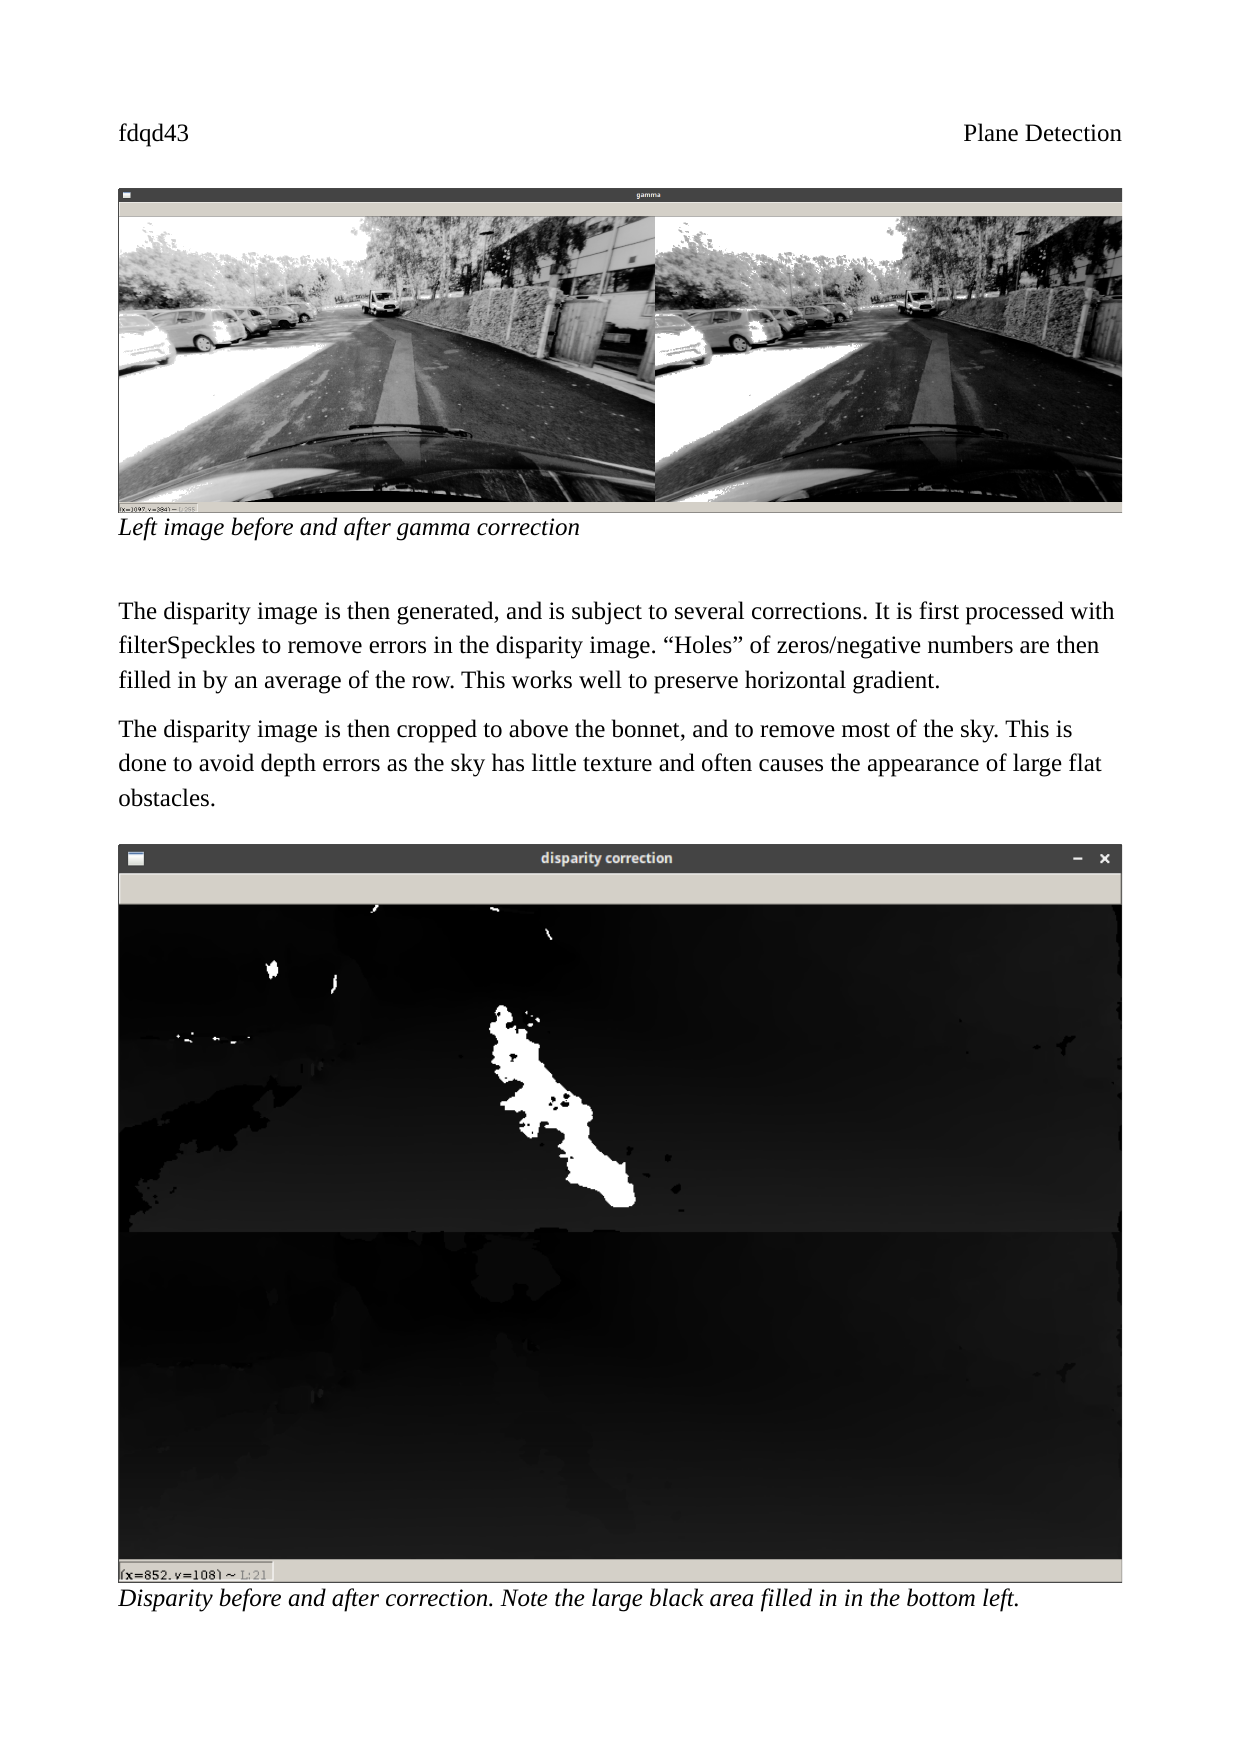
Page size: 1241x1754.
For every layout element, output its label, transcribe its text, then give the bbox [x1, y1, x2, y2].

text Left image before and after gamma correction [118, 513, 1122, 541]
picture [118, 844, 1123, 1583]
text The disparity image is then generated, and is subject to several corrections. It is first processed with filterSpeckles to remove errors in the disparity image. “Holes” of zeros/negative numbers are then filled in by an average of the row. This works well to preserve horizontal gradient. [118, 596, 1122, 694]
text Disparity before and after correction. Note the large black area filled in in the bottom left. [118, 1583, 1122, 1611]
text The disparity image is then cropped to above the bonnet, and to remove most of the sky. This is done to avoid depth errors as the sky has little texture and often causes the appearance of large flat obstacles. [118, 714, 1122, 812]
picture [118, 188, 1123, 513]
